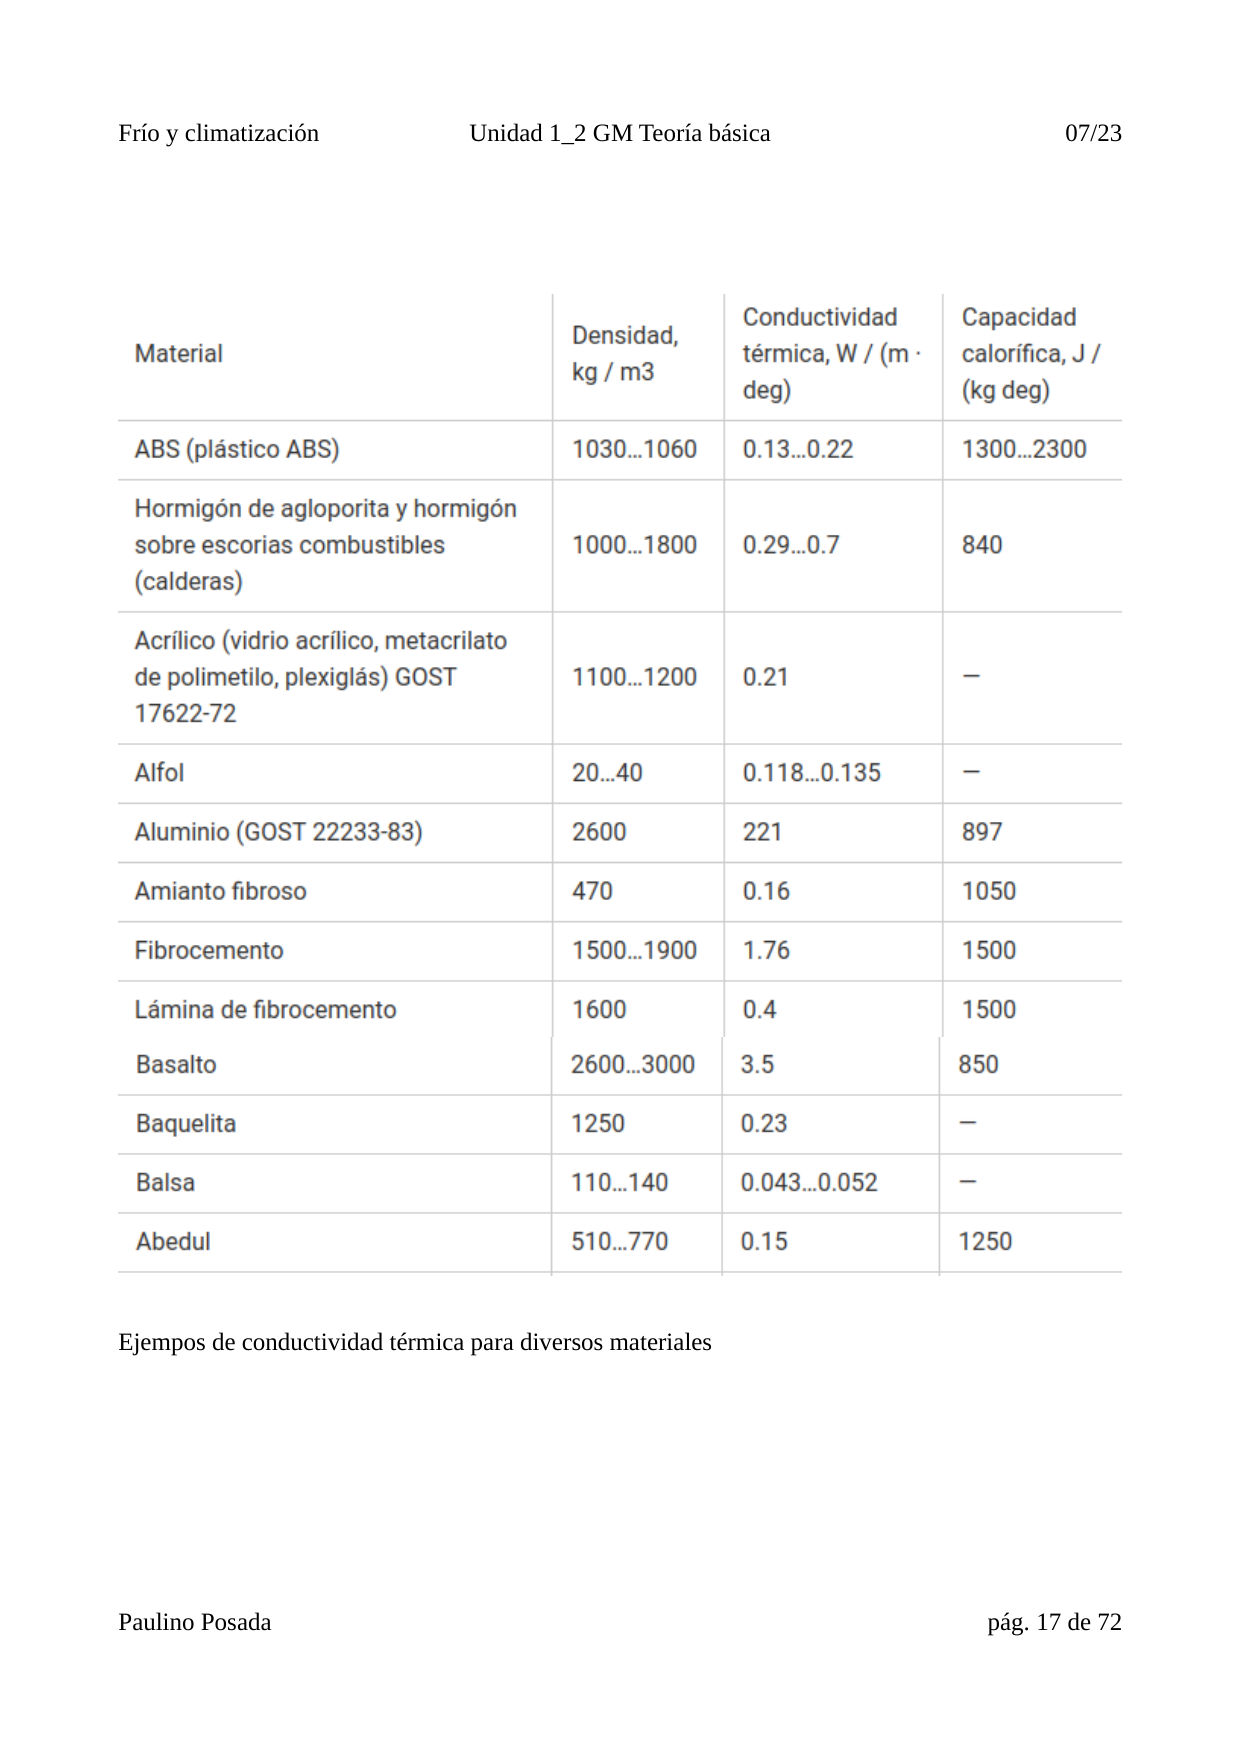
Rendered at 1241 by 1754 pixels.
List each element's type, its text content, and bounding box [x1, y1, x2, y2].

text Ejempos de conductividad térmica para diversos materiales [118, 1327, 1122, 1356]
picture [118, 294, 1123, 1276]
